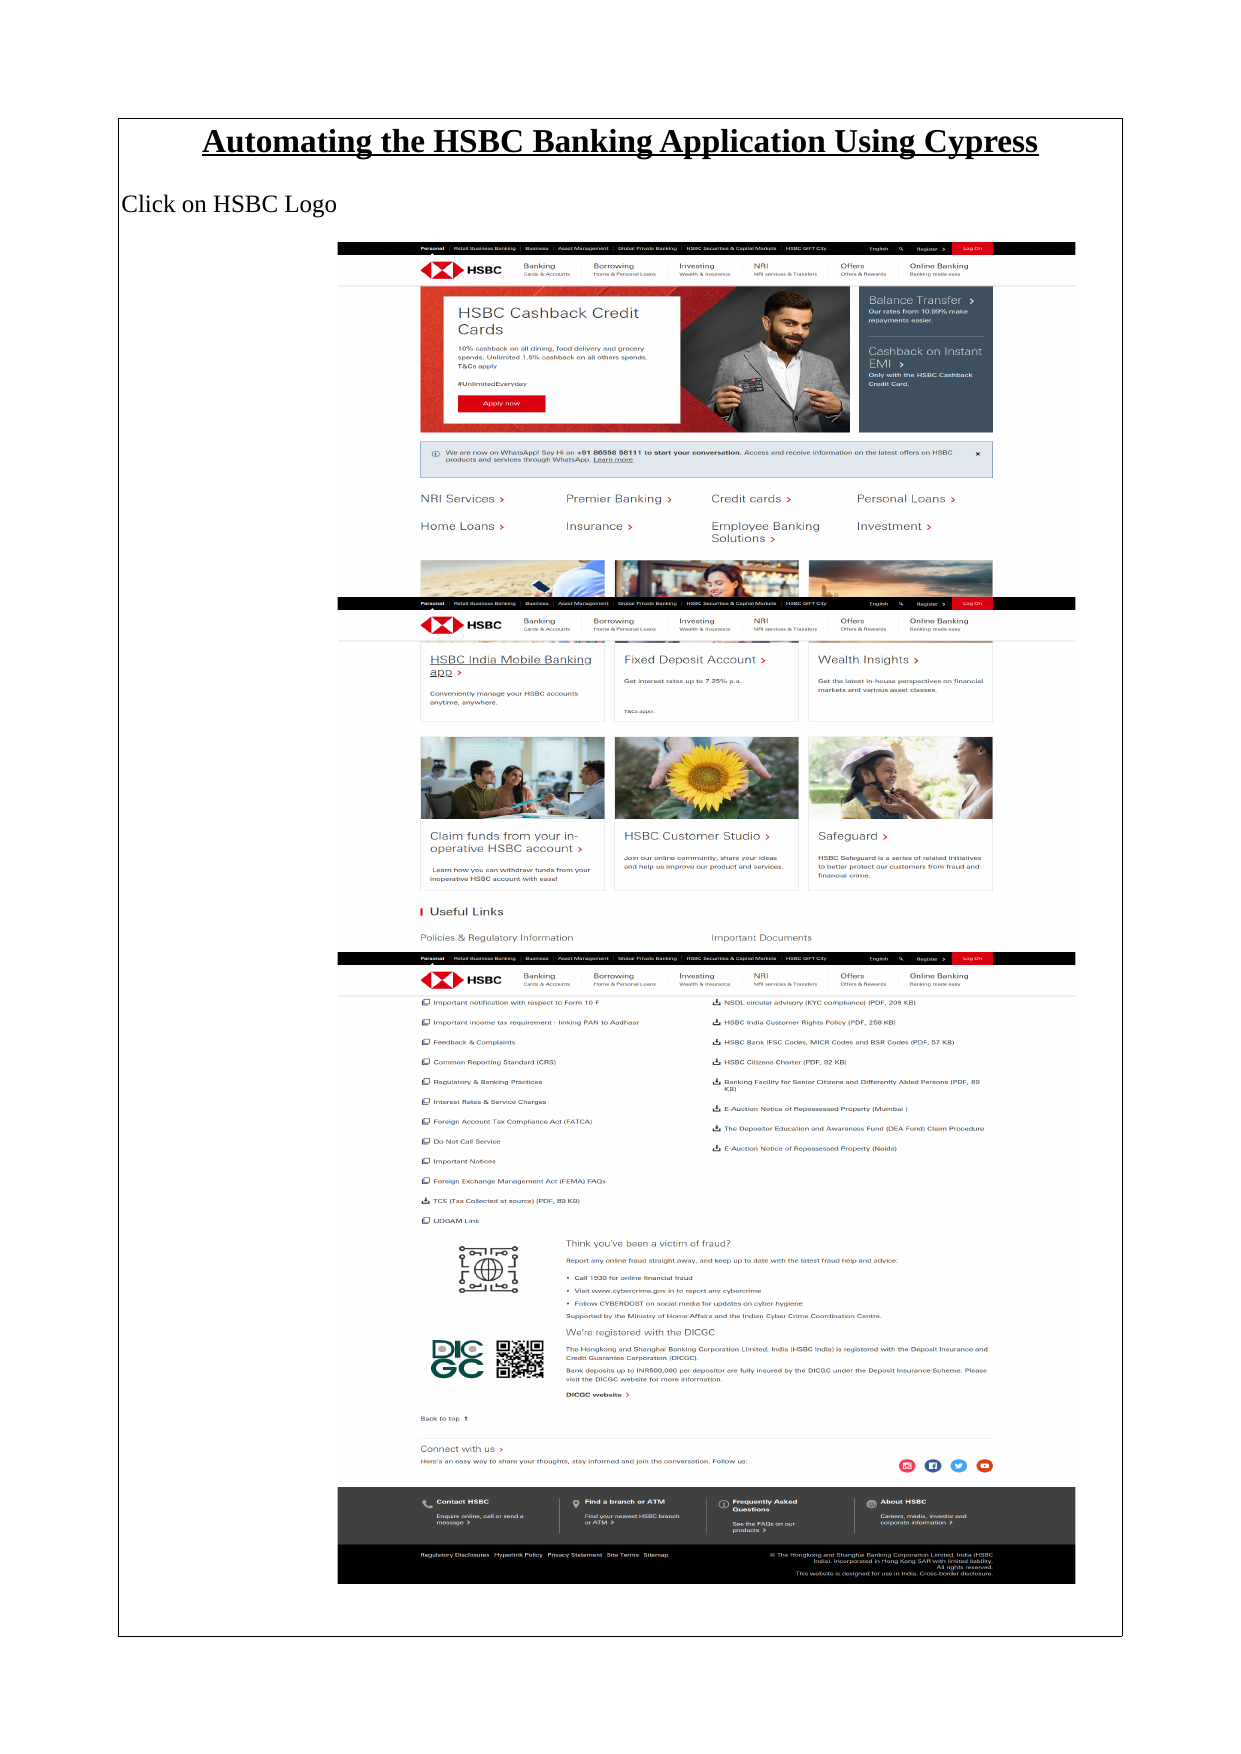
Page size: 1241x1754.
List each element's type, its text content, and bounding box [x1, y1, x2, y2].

picture [337, 242, 1076, 1584]
text Click on HSBC Logo [121, 189, 1119, 218]
